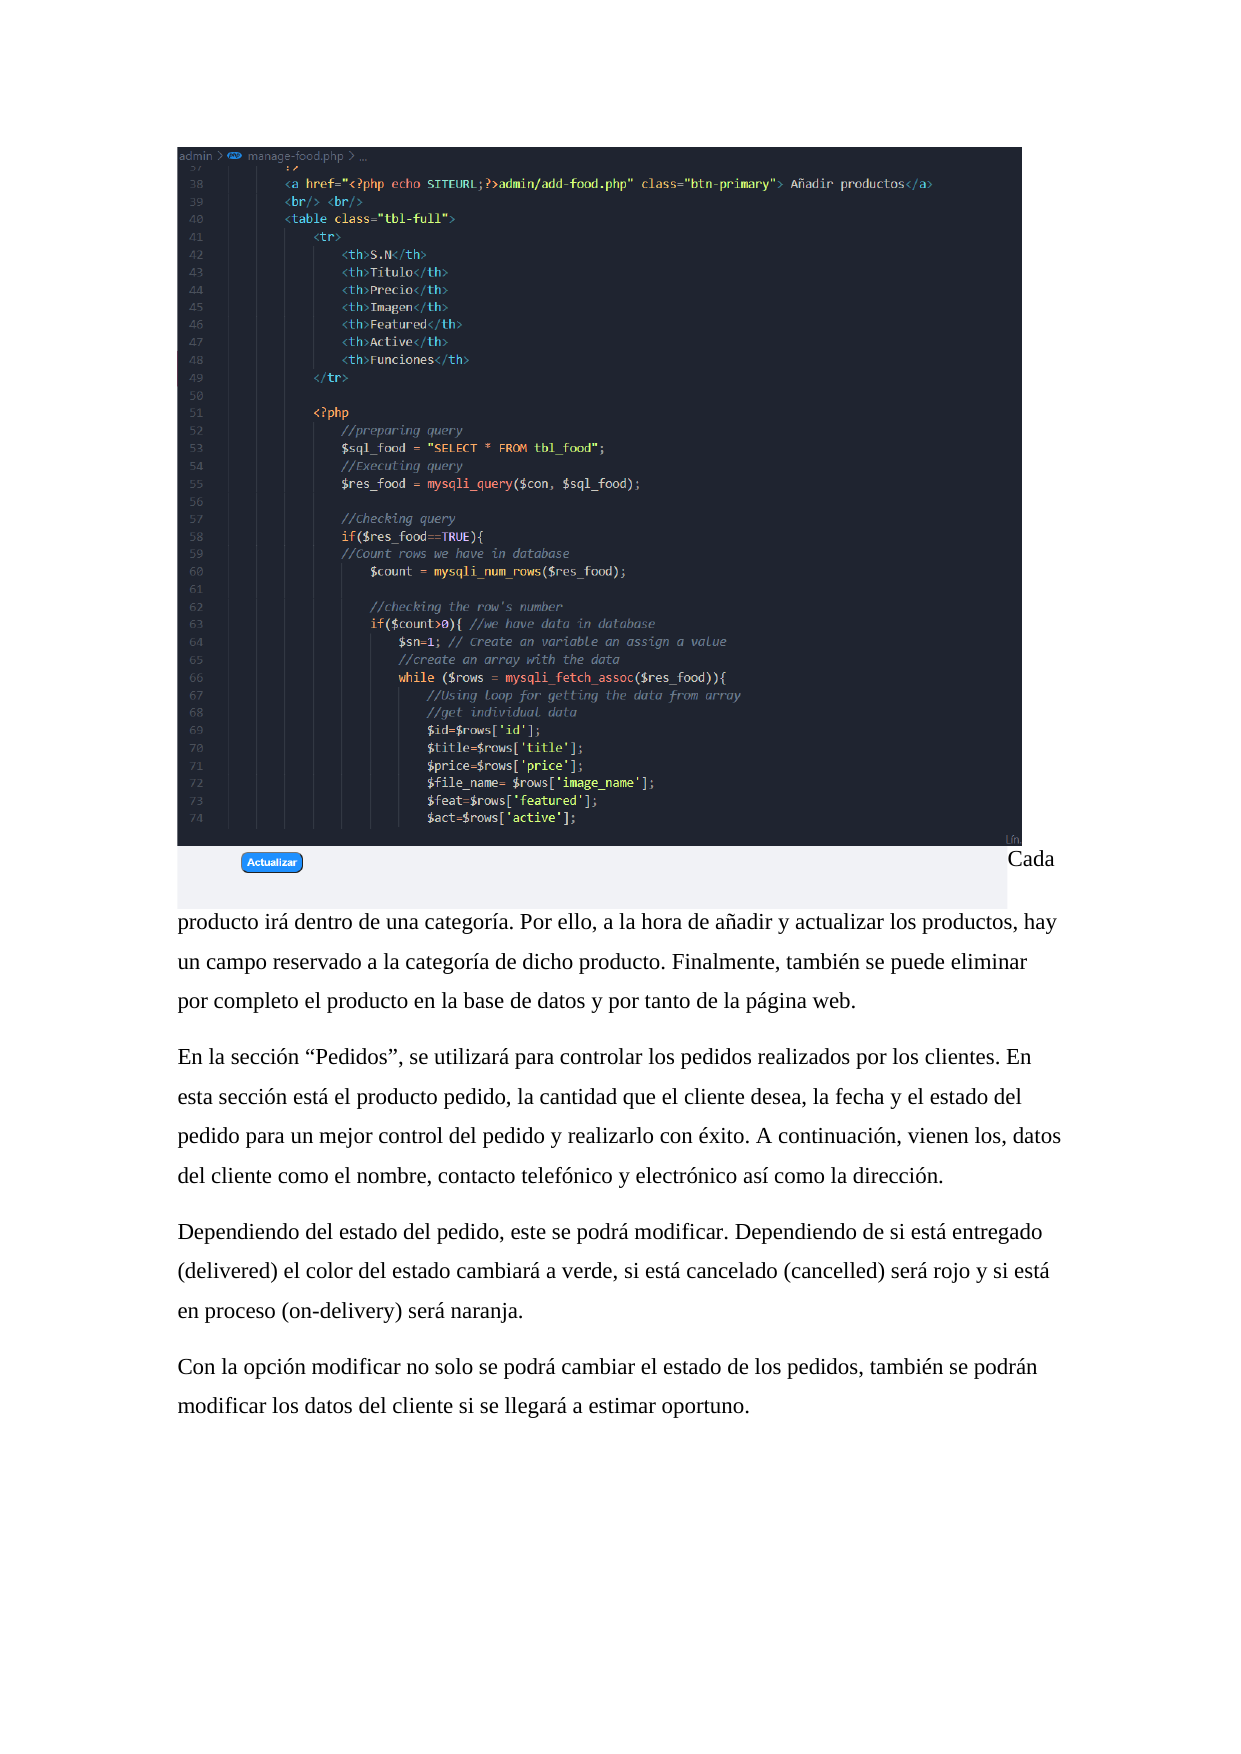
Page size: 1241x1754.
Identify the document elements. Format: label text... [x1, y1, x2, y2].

text Con la opción modificar no solo se podrá cambiar el estado de los pedidos, también se podrán modificar los datos del cliente si se llegará a estimar oportuno. [177, 1353, 1063, 1419]
text Cada producto irá dentro de una categoría. Por ello, a la hora de añadir y actualizar los productos, hay un campo reservado a la categoría de dicho producto. Finalmente, también se puede eliminar por completo el producto en la base de datos y por tanto de la página web. [177, 206, 1063, 1014]
text En la sección “Pedidos”, se utilizará para controlar los pedidos realizados por los clientes. En esta sección está el producto pedido, la cantidad que el cliente desea, la fecha y el estado del pedido para un mejor control del pedido y realizarlo con éxito. A continuación, vienen los, datos del cliente como el nombre, contacto telefónico y electrónico así como la dirección. [177, 1043, 1063, 1188]
text Dependiendo del estado del pedido, este se podrá modificar. Dependiendo de si está entregado (delivered) el color del estado cambiará a verde, si está cancelado (cancelled) será rojo y si está en proceso (on-delivery) será naranja. [177, 1218, 1063, 1323]
